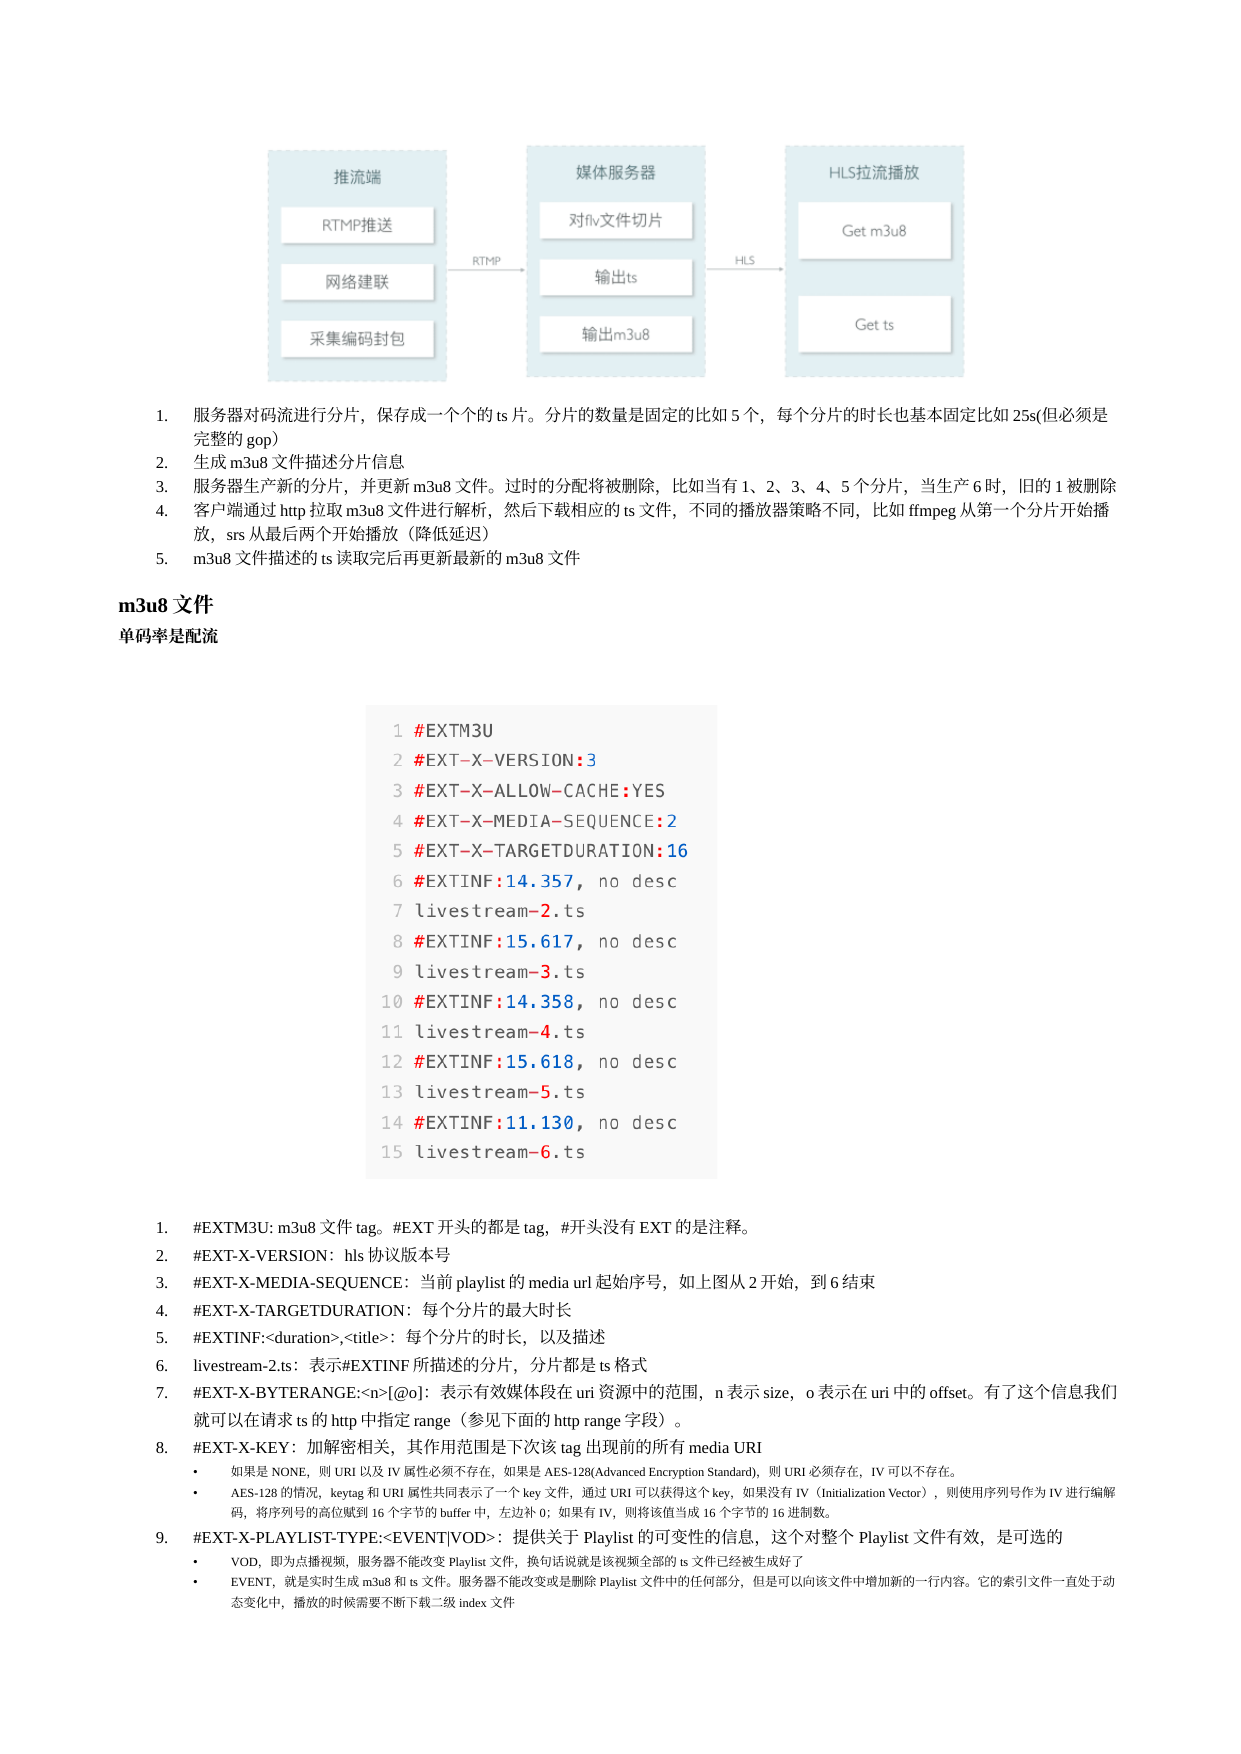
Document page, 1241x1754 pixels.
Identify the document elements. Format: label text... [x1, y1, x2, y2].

list 服务器生产新的分片，并更新m3u8文件。过时的分配将被删除，比如当有1、2、3、4、5个分片，当生产6时，旧的1被删除 [156, 474, 1122, 498]
list AES-128 的情况，keytag 和 URI 属性共同表示了⼀个 key ⽂件，通过 URI 可以获得这个key，如果没有 IV（Initialization Vector），则使⽤序列号作为 IV 进⾏编解码，将序列号的⾼位赋到 16 个字节的 buffer 中，左边补 0；如果有 IV，则将该值当成 16 个字节的 16 进制数。 [193, 1483, 1122, 1521]
text 单码率是配流 [118, 623, 1122, 647]
list #EXT-X-TARGETDURATION：每个分片的最大时长 [156, 1297, 1122, 1321]
list #EXTM3U: m3u8文件tag。#EXT开头的都是tag，#开头没有EXT的是注释。 [156, 1215, 1122, 1239]
list livestream-2.ts：表示#EXTINF所描述的分片，分片都是ts格式 [156, 1352, 1122, 1376]
list 生成m3u8文件描述分片信息 [156, 450, 1122, 474]
list EVENT，就是实时⽣成 m3u8 和 ts ⽂件。服务器不能改变或是删除 Playlist ⽂件中的任何部分，但是可以向该⽂件中增加新的⼀⾏内容。它的索引⽂件⼀直处于动态变化中，播放的时候需要不断下载⼆级 index ⽂件 [193, 1572, 1122, 1611]
list #EXT-X-PLAYLIST-TYPE:<EVENT|VOD>：提供关于 Playlist 的可变性的信息，这个对整个 Playlist ⽂件有效，是可选的 [156, 1524, 1122, 1548]
list #EXTINF:<duration>,<title>：每个分片的时长，以及描述 [156, 1325, 1122, 1349]
list #EXT-X-VERSION：hls协议版本号 [156, 1242, 1122, 1266]
list #EXT-X-MEDIA-SEQUENCE：当前playlist的media url起始序号，如上图从2开始，到6结束 [156, 1270, 1122, 1294]
list 服务器对码流进行分片，保存成一个个的ts片。分片的数量是固定的比如5个，每个分片的时长也基本固定比如25s(但必须是完整的gop） [156, 402, 1122, 450]
picture [365, 705, 718, 1179]
list #EXT-X-KEY：加解密相关，其作⽤范围是下次该 tag 出现前的所有media URI [156, 1435, 1122, 1459]
list VOD，即为点播视频，服务器不能改变 Playlist ⽂件，换句话说就是该视频全部的 ts ⽂件已经被⽣成好了 [193, 1552, 1122, 1569]
picture [239, 118, 1002, 391]
list #EXT-X-BYTERANGE:<n>[@o]：表示有效媒体段在uri资源中的范围，n表示size，o表示在uri中的offset。有了这个信息我们就可以在请求ts的http中指定range（参见下面的http range字段）。 [156, 1380, 1122, 1431]
list m3u8文件描述的ts读取完后再更新最新的m3u8文件 [156, 546, 1122, 569]
list 客户端通过http拉取m3u8文件进行解析，然后下载相应的ts文件，不同的播放器策略不同，比如ffmpeg从第一个分片开始播放，srs从最后两个开始播放（降低延迟） [156, 498, 1122, 546]
text m3u8文件 [118, 589, 1122, 619]
list 如果是 NONE，则 URI 以及 IV 属性必须不存在，如果是 AES-128(Advanced Encryption Standard)，则 URI 必须存在，IV 可以不存在。 [193, 1462, 1122, 1480]
